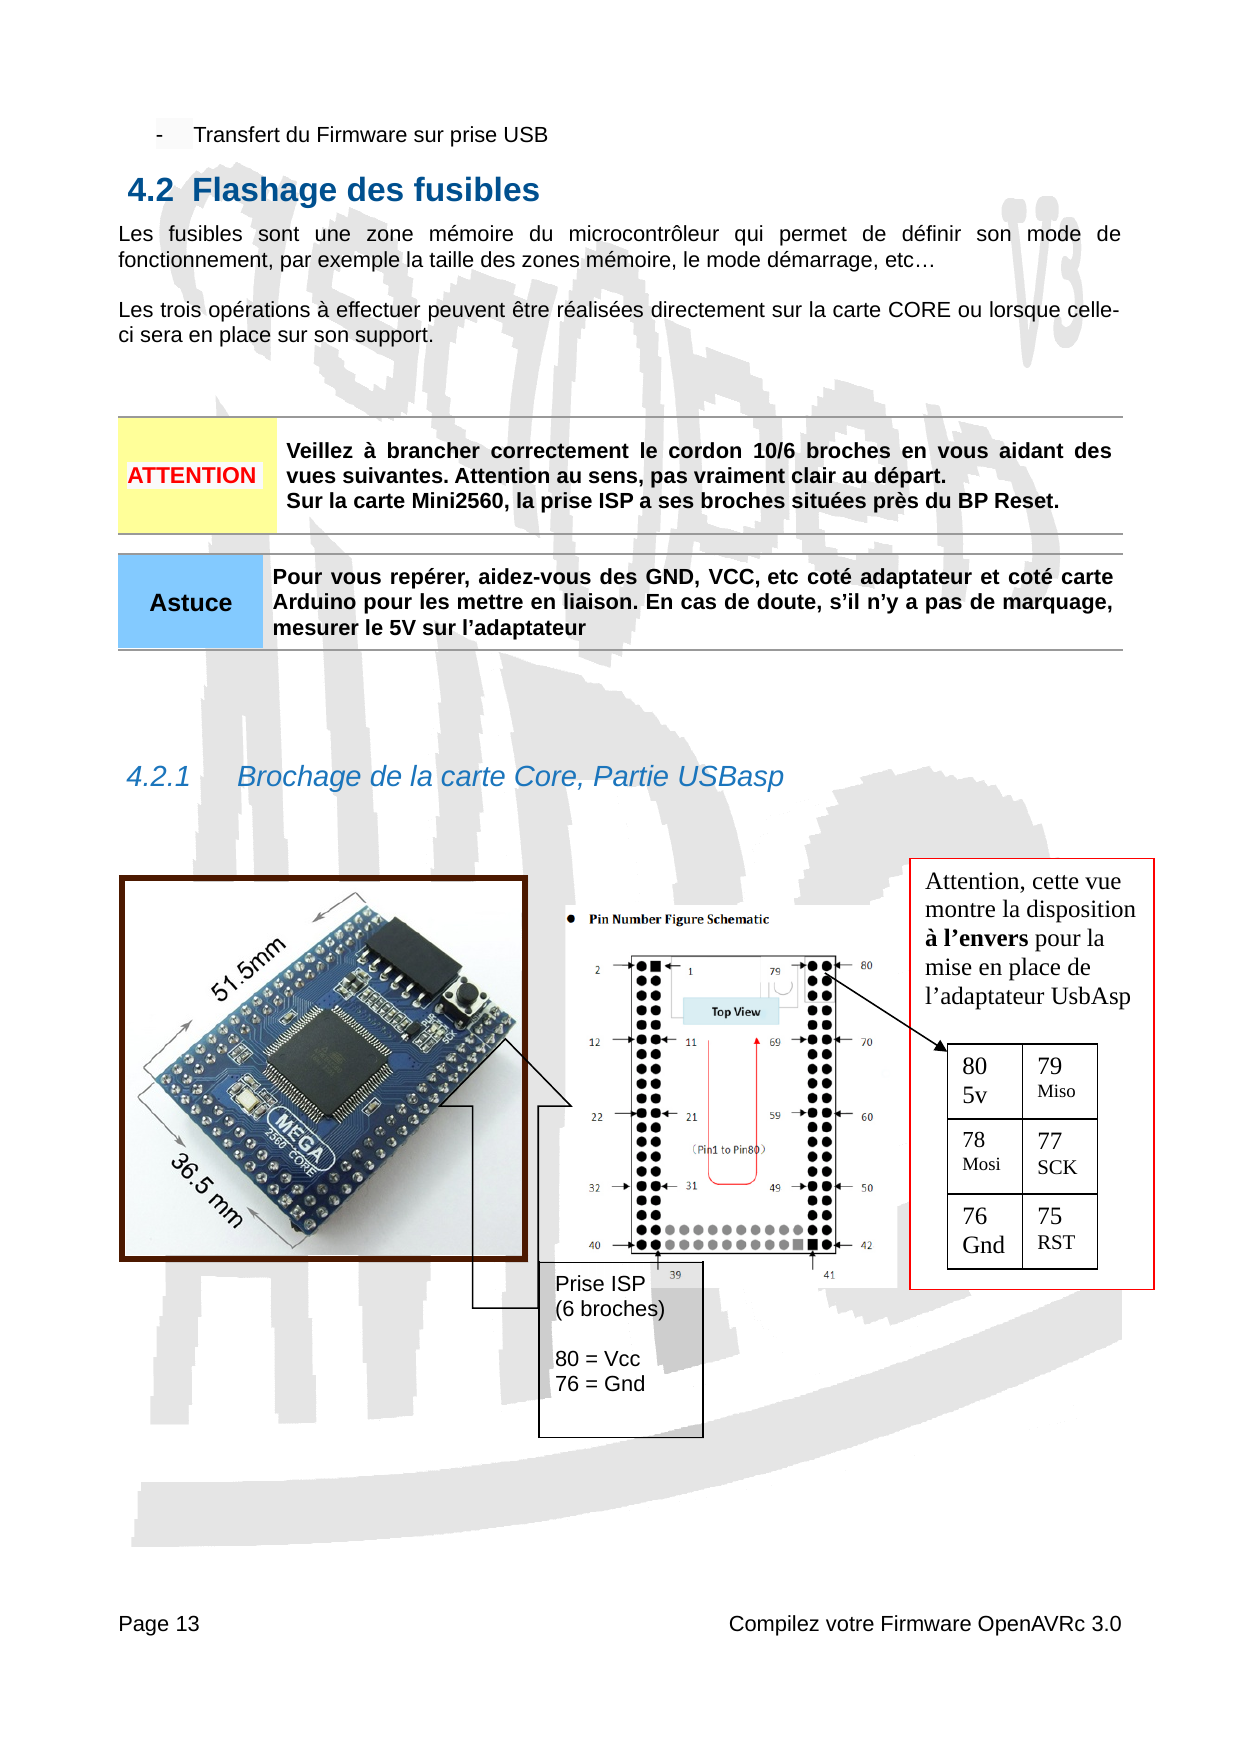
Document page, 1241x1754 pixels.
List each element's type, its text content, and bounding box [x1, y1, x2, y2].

table_header ATTENTION [118, 418, 277, 533]
table_header Astuce [118, 555, 263, 648]
subtitle Brochage de la carte Core, Partie USBasp [118, 759, 1122, 793]
text Prise ISP [555, 1271, 687, 1296]
picture [443, 1041, 521, 1255]
table_header Veillez à brancher correctement le cordon 10/6 broches en vous aidant des vues suivantes. Attention au sens, pas vraiment clair au départ. Sur la carte Mini2560, la prise ISP a ses broches situées près du BP Reset. [278, 418, 1122, 533]
list Transfert du Firmware sur prise USB [193, 118, 1122, 149]
picture [126, 882, 521, 1255]
text Les fusibles sont une zone mémoire du microcontrôleur qui permet de définir son mode de fonctionnement, par exemple la taille des zones mémoire, le mode démarrage, etc… [118, 221, 1122, 272]
text Les trois opérations à effectuer peuvent être réalisées directement sur la carte CORE ou lorsque celle-ci sera en place sur son support. [118, 297, 1122, 347]
table_header Pour vous repérer, aidez-vous des GND, VCC, etc coté adaptateur et coté carte Arduino pour les mettre en liaison. En cas de doute, s’il n’y a pas de marquage, mesurer le 5V sur l’adaptateur [264, 555, 1122, 648]
text 76 = Gnd [555, 1371, 687, 1397]
subtitle Flashage des fusibles [118, 170, 1122, 209]
text 80 = Vcc [555, 1346, 687, 1371]
text (6 broches) [555, 1296, 687, 1321]
